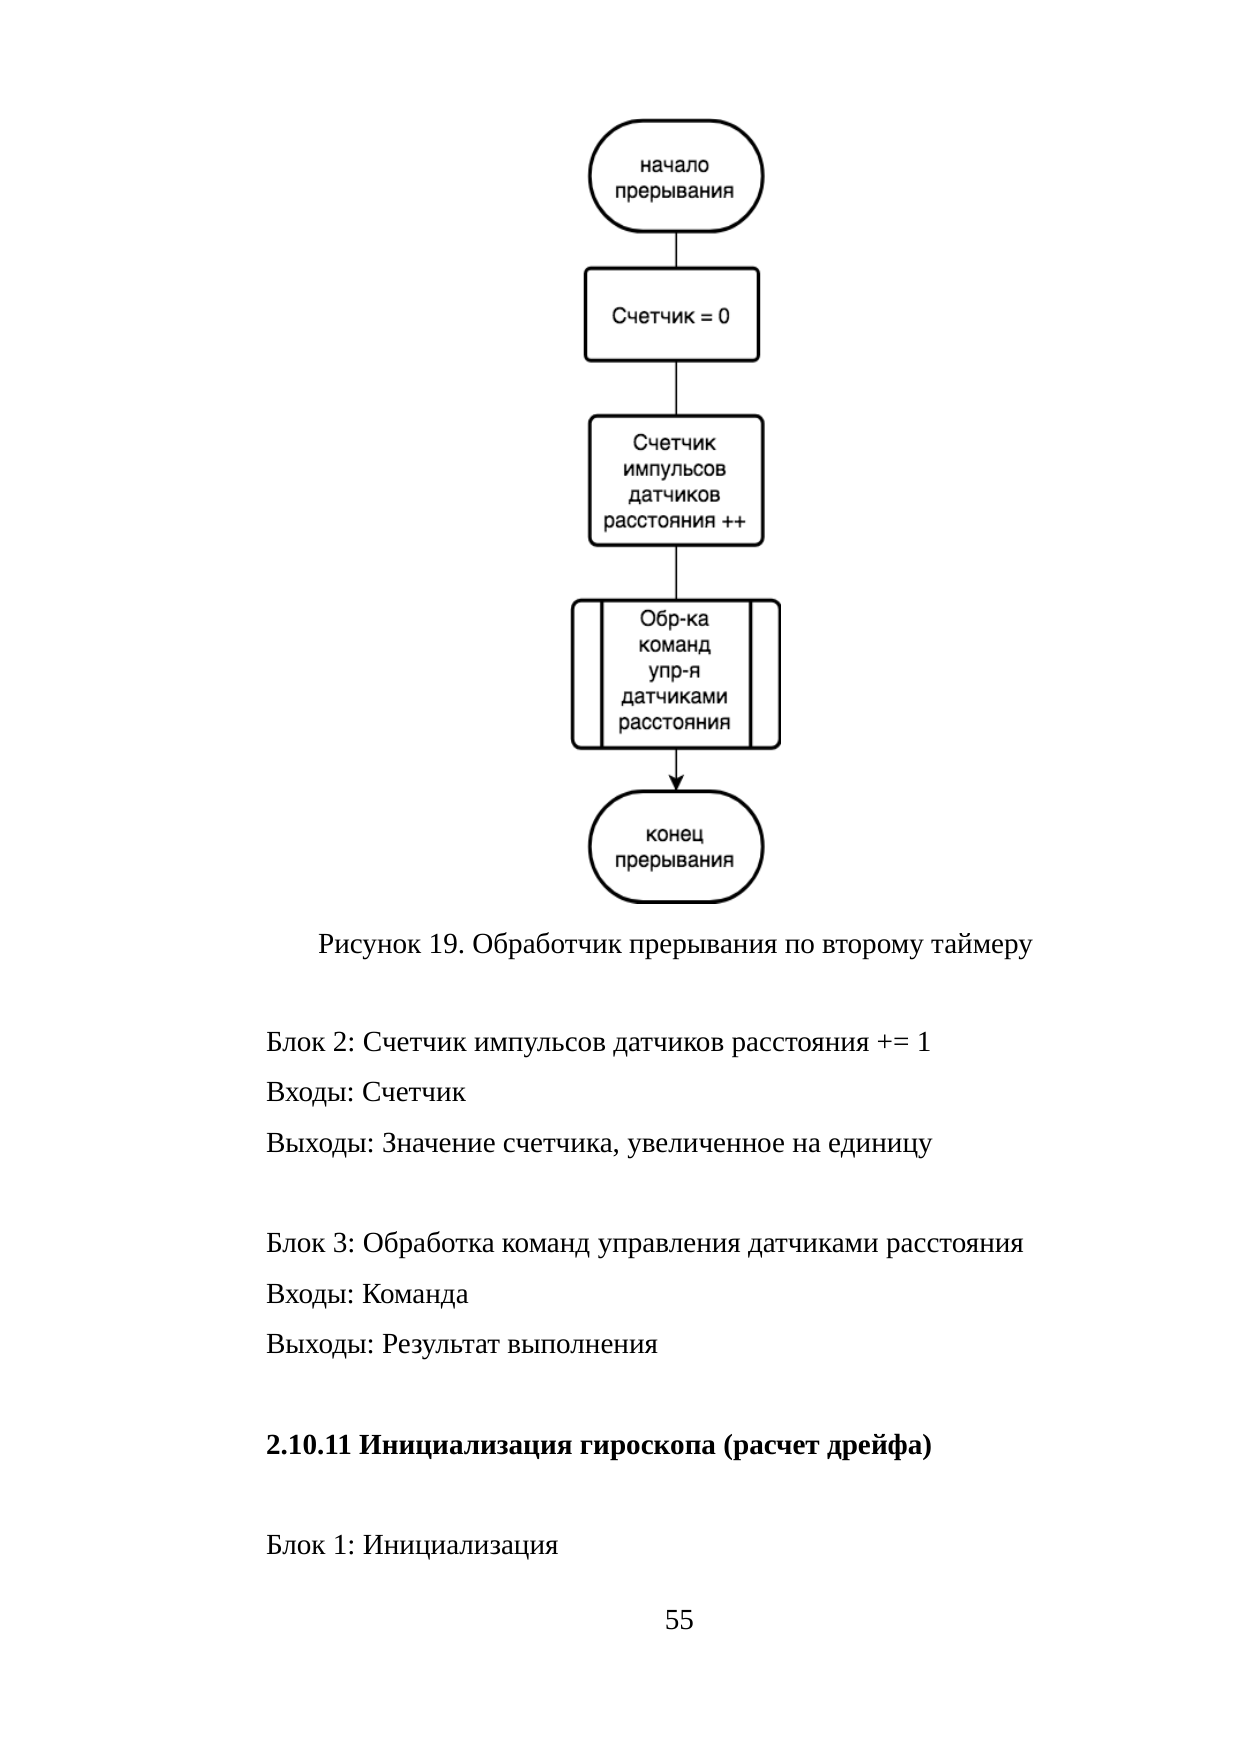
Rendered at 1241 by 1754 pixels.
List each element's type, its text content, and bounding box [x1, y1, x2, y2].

text Входы: Счетчик [177, 1074, 1181, 1108]
text Блок 2: Счетчик импульсов датчиков расстояния += 1 [177, 1024, 1181, 1058]
text Выходы: Результат выполнения [177, 1326, 1181, 1360]
text Выходы: Значение счетчика, увеличенное на единицу [177, 1125, 1181, 1158]
subtitle 2.10.11 Инициализация гироскопа (расчет дрейфа) [177, 1427, 1181, 1460]
picture [570, 118, 781, 904]
text Блок 1: Инициализация [177, 1527, 1181, 1561]
text Входы: Команда [177, 1276, 1181, 1309]
text Рисунок 19. Обработчик прерывания по второму таймеру [177, 118, 1181, 960]
text Блок 3: Обработка команд управления датчиками расстояния [177, 1226, 1181, 1259]
